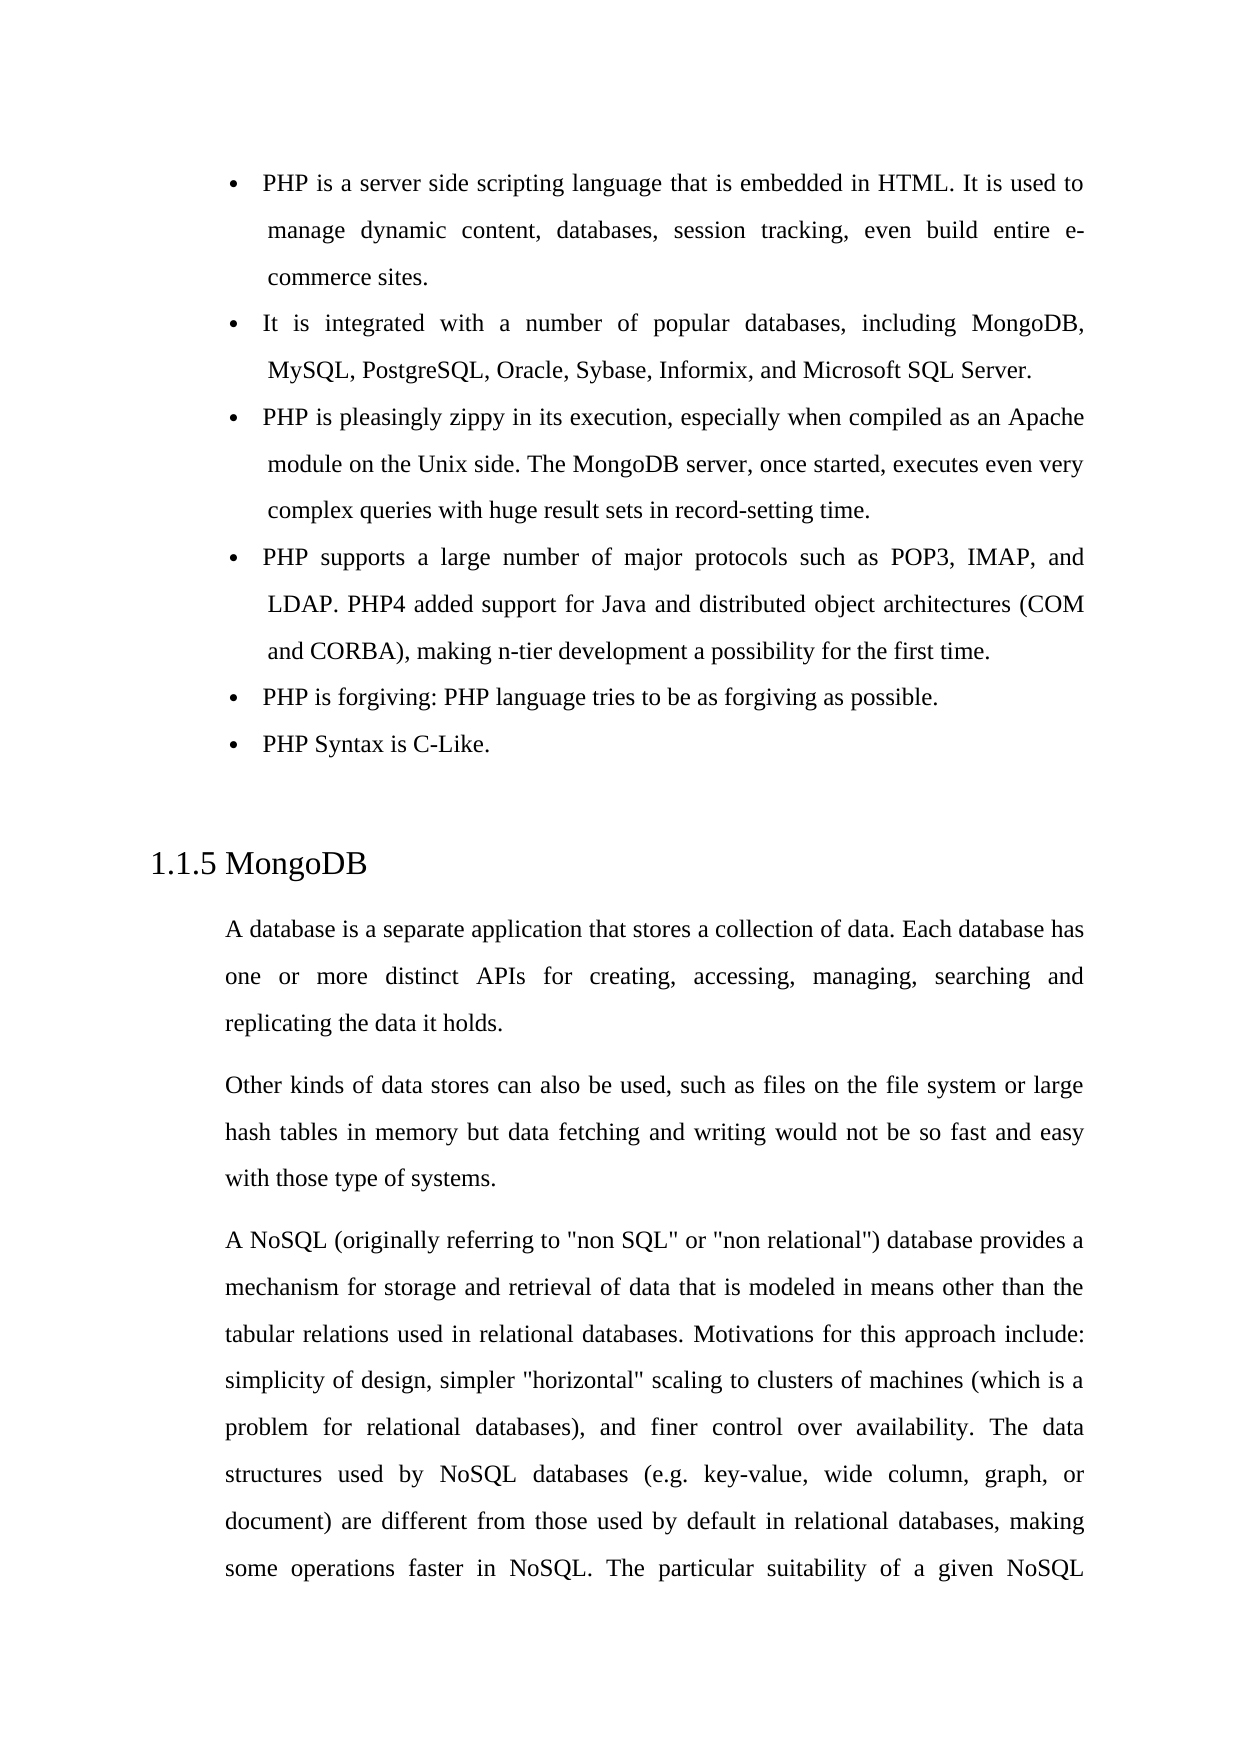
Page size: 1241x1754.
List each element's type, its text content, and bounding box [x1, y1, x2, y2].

list PHP supports a large number of major protocols such as POP3, IMAP, and LDAP. PHP4 added support for Java and distributed object architectures (COM and CORBA), making n-tier development a possibility for the first time. [230, 524, 1085, 664]
list PHP is pleasingly zippy in its execution, especially when compiled as an Apache module on the Unix side. The MongoDB server, once started, executes even very complex queries with huge result sets in record-setting time. [230, 384, 1085, 524]
text A database is a separate application that stores a collection of data. Each database has one or more distinct APIs for creating, accessing, managing, searching and replicating the data it holds. [225, 897, 1085, 1037]
text Other kinds of data stores can also be used, such as files on the file system or large hash tables in memory but data fetching and writing would not be so fast and easy with those type of systems. [225, 1052, 1085, 1192]
list It is integrated with a number of popular databases, including MongoDB, MySQL, PostgreSQL, Oracle, Sybase, Informix, and Microsoft SQL Server. [230, 290, 1085, 384]
list MongoDB [150, 835, 1085, 882]
text A NoSQL (originally referring to "non SQL" or "non relational") database provides a mechanism for storage and retrieval of data that is modeled in means other than the tabular relations used in relational databases. Motivations for this approach include: simplicity of design, simpler "horizontal" scaling to clusters of machines (which is a problem for relational databases), and finer control over availability. The data structures used by NoSQL databases (e.g. key-value, wide column, graph, or document) are different from those used by default in relational databases, making some operations faster in NoSQL. The particular suitability of a given NoSQL [225, 1207, 1085, 1581]
list PHP Syntax is C-Like. [230, 711, 1085, 758]
list PHP is forgiving: PHP language tries to be as forgiving as possible. [230, 664, 1085, 711]
list PHP is a server side scripting language that is embedded in HTML. It is used to manage dynamic content, databases, session tracking, even build entire e-commerce sites. [230, 150, 1085, 290]
